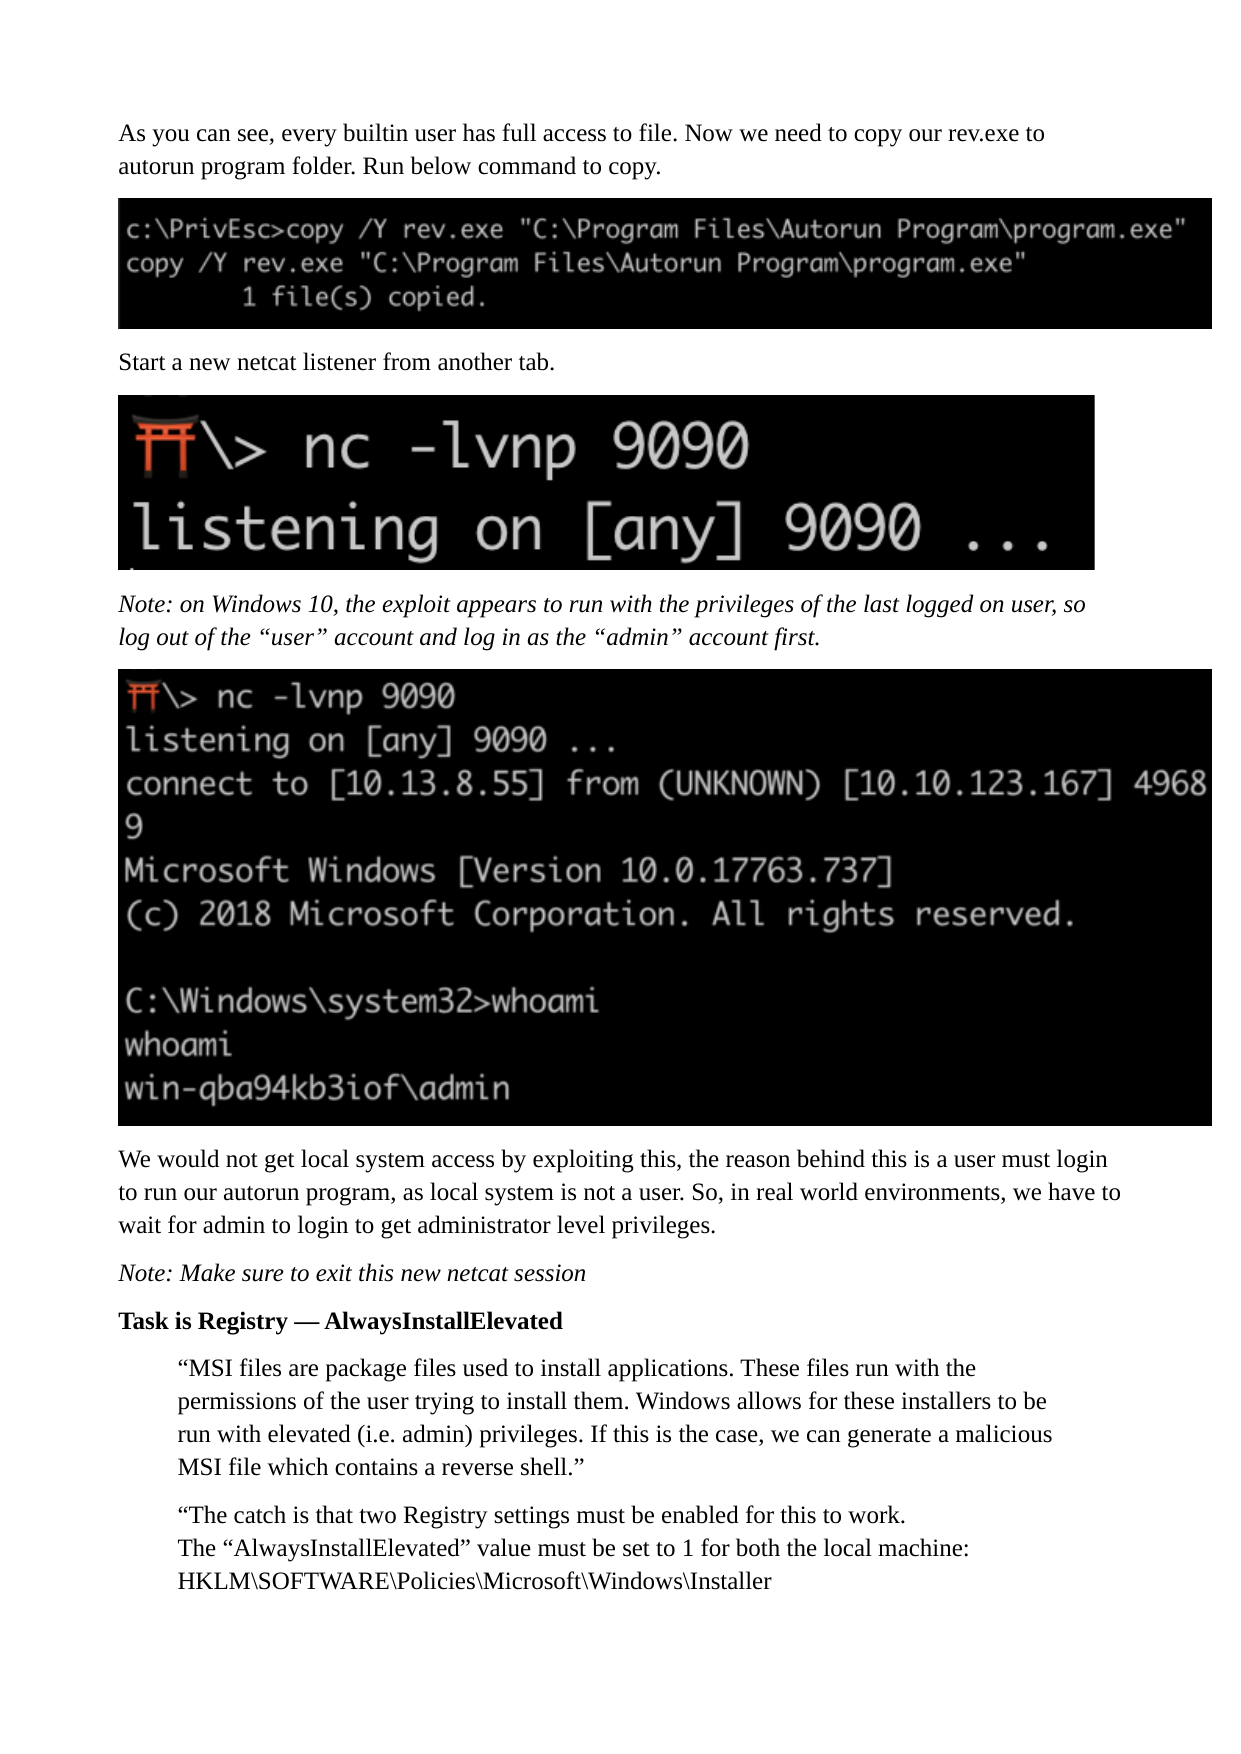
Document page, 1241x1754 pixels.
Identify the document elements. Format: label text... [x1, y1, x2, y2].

text “The catch is that two Registry settings must be enabled for this to work. The “AlwaysInstallElevated” value must be set to 1 for both the local machine: HKLM\SOFTWARE\Policies\Microsoft\Windows\Installer [177, 1500, 1063, 1595]
text Task is Registry — AlwaysInstallElevated [118, 1306, 1122, 1334]
picture [118, 395, 1095, 570]
text As you can see, every builtin user has full access to file. Now we need to copy our rev.exe to autorun program folder. Run below command to copy. [118, 118, 1122, 180]
text Start a new netcat listener from another tab. [118, 347, 1122, 376]
text “MSI files are package files used to install applications. These files run with the permissions of the user trying to install them. Windows allows for these installers to be run with elevated (i.e. admin) privileges. If this is the case, we can generate a malicious MSI file which contains a reverse shell.” [177, 1353, 1063, 1481]
text Note: Make sure to exit this new netcat session [118, 1258, 1122, 1287]
picture [118, 669, 1212, 1126]
text We would not get local system access by exploiting this, the reason behind this is a user must login to run our autorun program, as local system is not a user. So, in real world environments, we have to wait for admin to login to get administrator level privileges. [118, 1144, 1122, 1239]
text Note: on Windows 10, the exploit appears to run with the privileges of the last logged on user, so log out of the “user” account and log in as the “admin” account first. [118, 589, 1122, 651]
picture [118, 198, 1212, 329]
